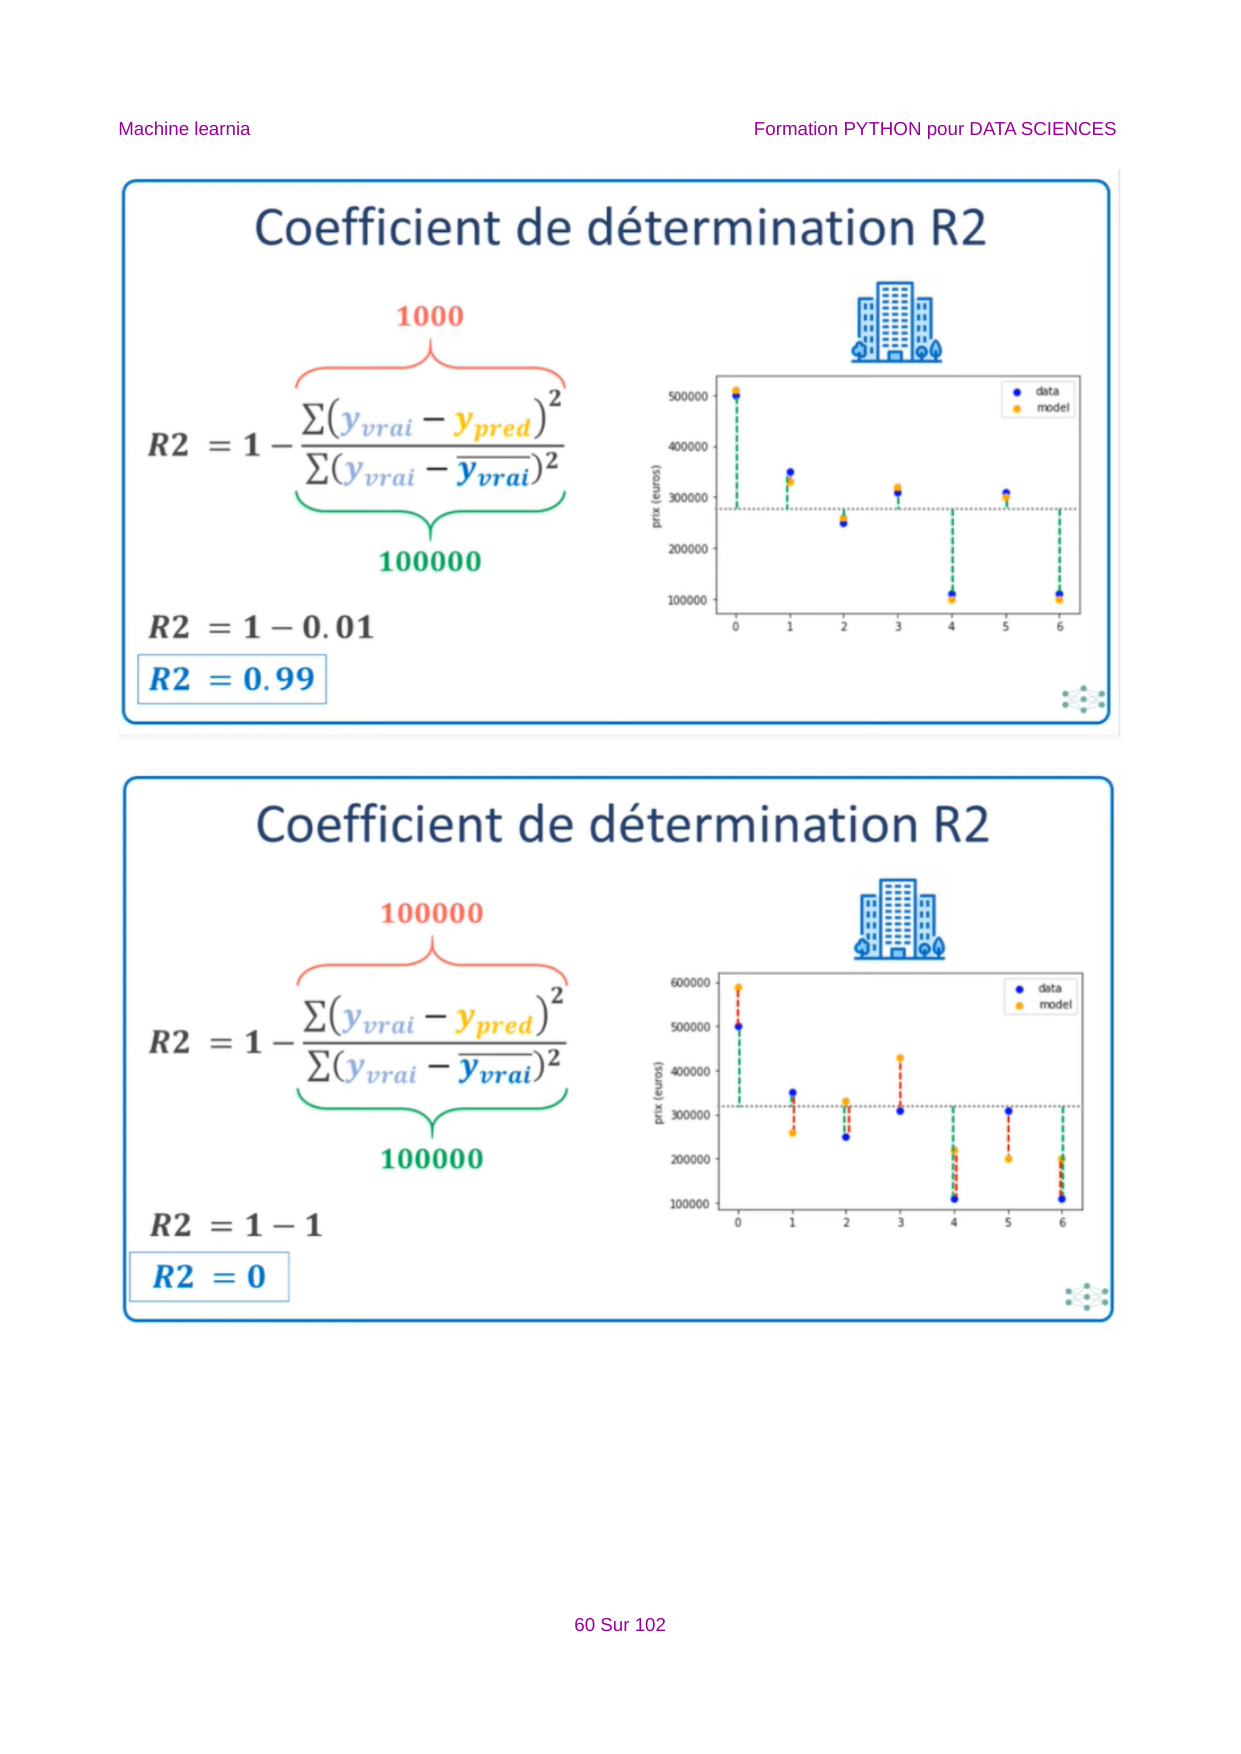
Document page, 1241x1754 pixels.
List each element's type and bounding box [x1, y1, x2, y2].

picture [118, 767, 1122, 1332]
picture [118, 169, 1122, 740]
